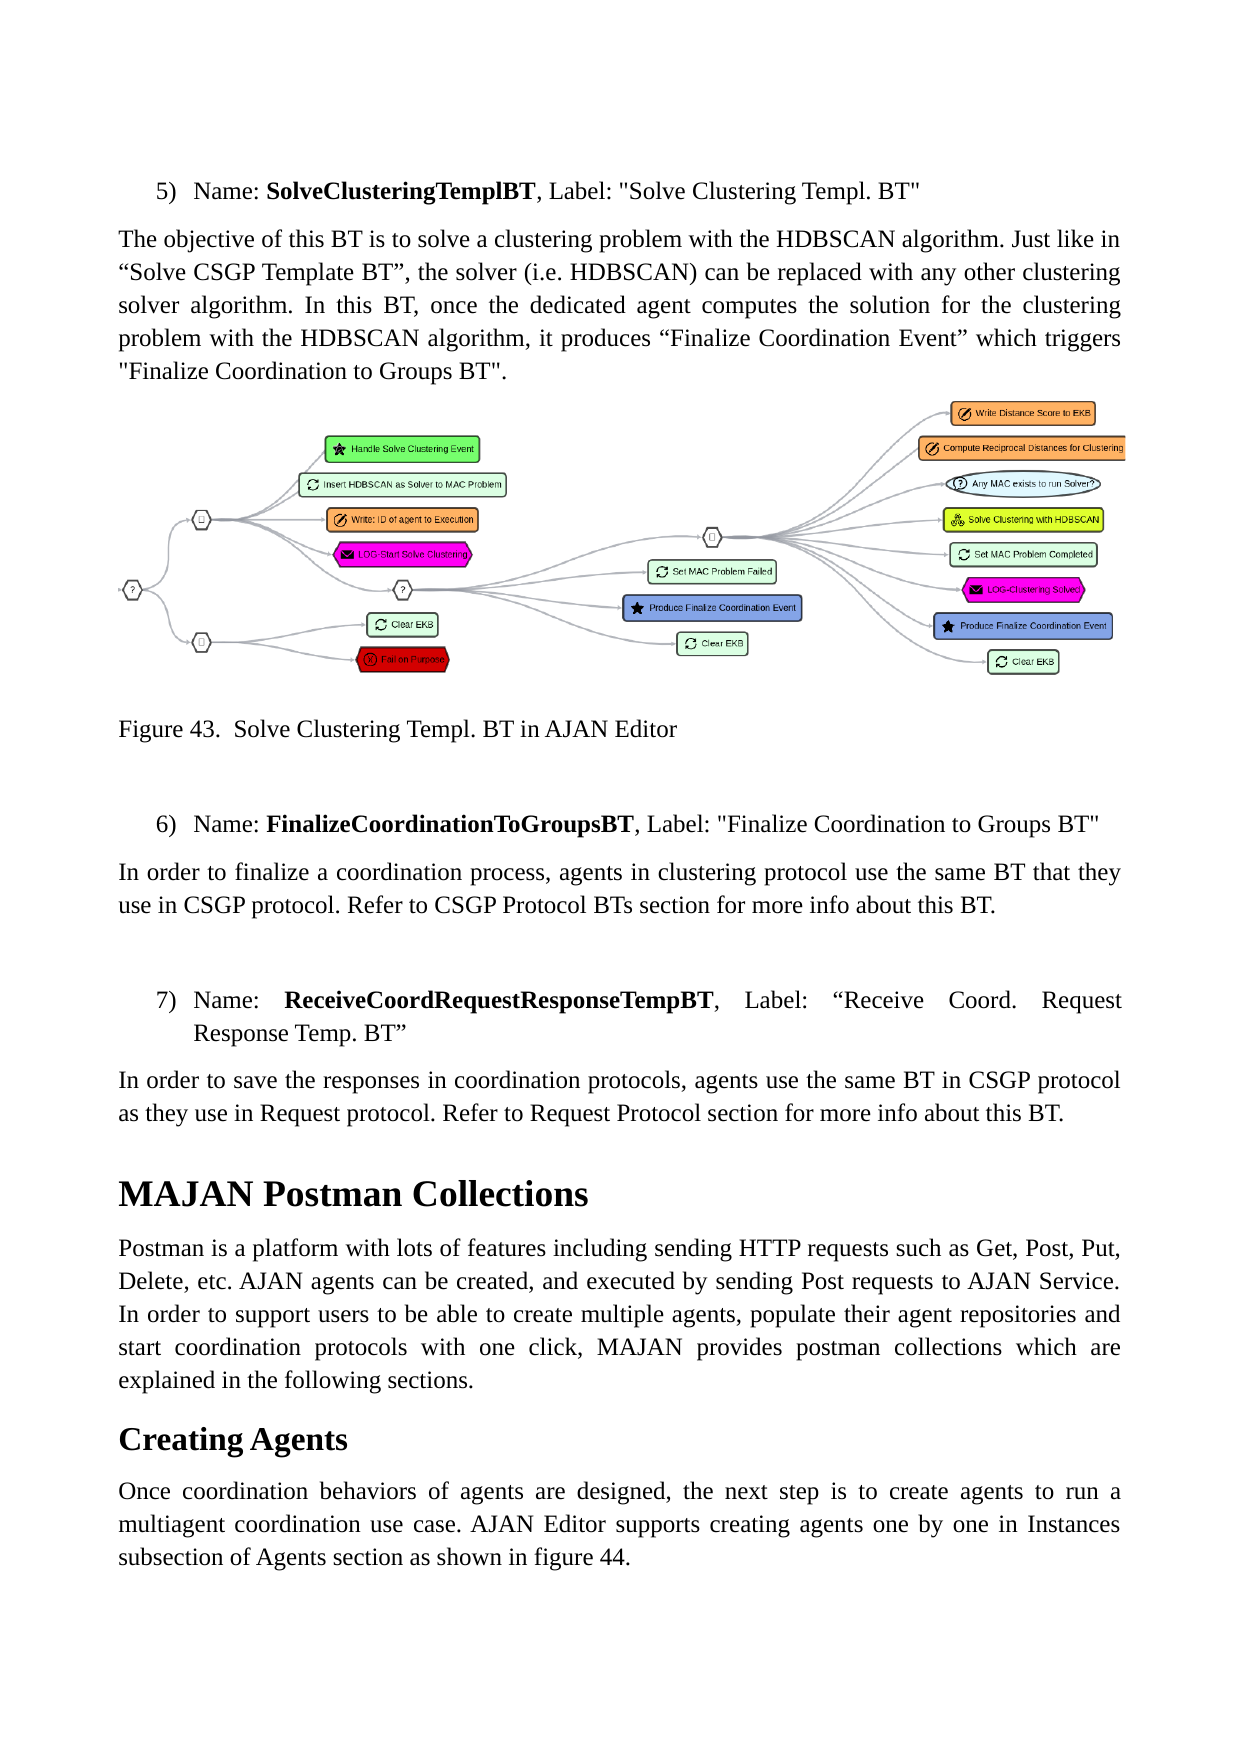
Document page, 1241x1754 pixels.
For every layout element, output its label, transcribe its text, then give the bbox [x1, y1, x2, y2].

list Name: FinalizeCoordinationToGroupsBT, Label: "Finalize Coordination to Groups BT" [156, 809, 1122, 838]
subtitle Creating Agents [118, 1419, 1122, 1457]
text Once coordination behaviors of agents are designed, the next step is to create agents to run a multiagent coordination use case. AJAN Editor supports creating agents one by one in Instances subsection of Agents section as shown in figure 44. [118, 1476, 1122, 1571]
text Figure 43. Solve Clustering Templ. BT in AJAN Editor [118, 710, 1122, 743]
list Name: SolveClusteringTemplBT, Label: "Solve Clustering Templ. BT" [156, 176, 1122, 205]
picture [118, 389, 1126, 710]
text In order to finalize a coordination process, agents in clustering protocol use the same BT that they use in CSGP protocol. Refer to CSGP Protocol BTs section for more info about this BT. [118, 857, 1122, 918]
subtitle MAJAN Postman Collections [118, 1171, 1122, 1214]
list Name: ReceiveCoordRequestResponseTempBT, Label: “Receive Coord. Request Response Temp. BT” [156, 985, 1122, 1047]
text In order to save the responses in coordination protocols, agents use the same BT in CSGP protocol as they use in Request protocol. Refer to Request Protocol section for more info about this BT. [118, 1066, 1122, 1127]
text Postman is a platform with lots of features including sending HTTP requests such as Get, Post, Put, Delete, etc. AJAN agents can be created, and executed by sending Post requests to AJAN Service. In order to support users to be able to create multiple agents, populate their agent repositories and start coordination protocols with one click, MAJAN provides postman collections which are explained in the following sections. [118, 1233, 1122, 1394]
text The objective of this BT is to solve a clustering problem with the HDBSCAN algorithm. Just like in “Solve CSGP Template BT”, the solver (i.e. HDBSCAN) can be replaced with any other clustering solver algorithm. In this BT, once the dedicated agent computes the solution for the clustering problem with the HDBSCAN algorithm, it produces “Finalize Coordination Event” which triggers "Finalize Coordination to Groups BT". [118, 224, 1122, 385]
